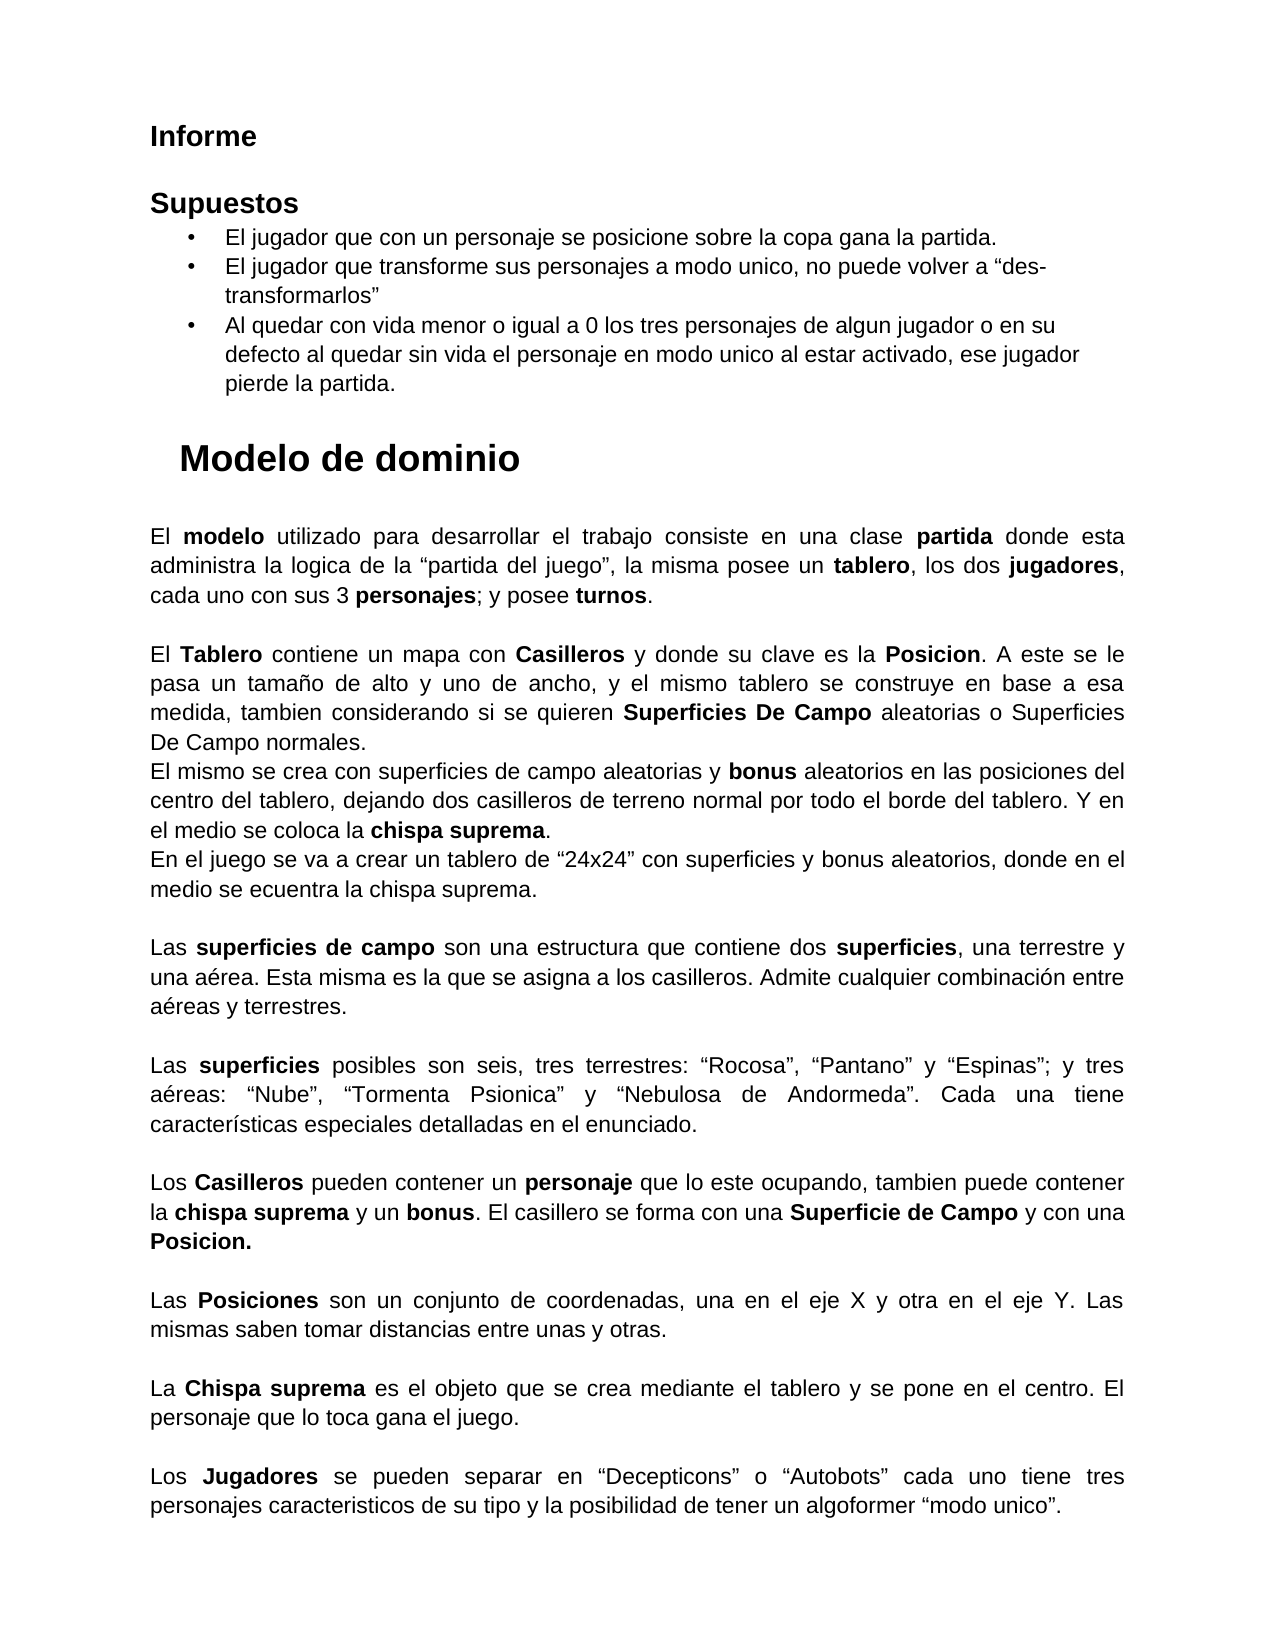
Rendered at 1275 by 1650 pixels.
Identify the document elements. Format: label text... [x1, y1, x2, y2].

text Las Posiciones son un conjunto de coordenadas, una en el eje X y otra en el eje Y. Las mismas saben tomar distancias entre unas y otras. [150, 1287, 1125, 1342]
text Informe [150, 120, 1125, 153]
text Las superficies de campo son una estructura que contiene dos superficies, una terrestre y una aérea. Esta misma es la que se asigna a los casilleros. Admite cualquier combinación entre aéreas y terrestres. [150, 935, 1125, 1019]
text Supuestos [150, 187, 1125, 219]
list El jugador que transforme sus personajes a modo unico, no puede volver a “des-transformarlos” [187, 253, 1125, 308]
list El jugador que con un personaje se posicione sobre la copa gana la partida. [187, 224, 1125, 250]
text El mismo se crea con superficies de campo aleatorias y bonus aleatorios en las posiciones del centro del tablero, dejando dos casilleros de terreno normal por todo el borde del tablero. Y en el medio se coloca la chispa suprema. [150, 759, 1125, 843]
list Al quedar con vida menor o igual a 0 los tres personajes de algun jugador o en su defecto al quedar sin vida el personaje en modo unico al estar activado, ese jugador pierde la partida. [187, 312, 1125, 397]
text Los Jugadores se pueden separar en “Decepticons” o “Autobots” cada uno tiene tres personajes caracteristicos de su tipo y la posibilidad de tener un algoformer “modo unico”. [150, 1464, 1125, 1519]
text El Tablero contiene un mapa con Casilleros y donde su clave es la Posicion. A este se le pasa un tamaño de alto y uno de ancho, y el mismo tablero se construye en base a esa medida, tambien considerando si se quieren Superficies De Campo aleatorias o Superficies De Campo normales. [150, 641, 1125, 755]
text Las superficies posibles son seis, tres terrestres: “Rocosa”, “Pantano” y “Espinas”; y tres aéreas: “Nube”, “Tormenta Psionica” y “Nebulosa de Andormeda”. Cada una tiene características especiales detalladas en el enunciado. [150, 1052, 1125, 1137]
text El modelo utilizado para desarrollar el trabajo consiste en una clase partida donde esta administra la logica de la “partida del juego”, la misma posee un tablero, los dos jugadores, cada uno con sus 3 personajes; y posee turnos. [150, 524, 1125, 608]
text La Chispa suprema es el objeto que se crea mediante el tablero y se pone en el centro. El personaje que lo toca gana el juego. [150, 1376, 1125, 1431]
text En el juego se va a crear un tablero de “24x24” con superficies y bonus aleatorios, donde en el medio se ecuentra la chispa suprema. [150, 847, 1125, 902]
text Los Casilleros pueden contener un personaje que lo este ocupando, tambien puede contener la chispa suprema y un bonus. El casillero se forma con una Superficie de Campo y con una Posicion. [150, 1170, 1125, 1254]
subtitle Modelo de dominio [179, 438, 1125, 480]
